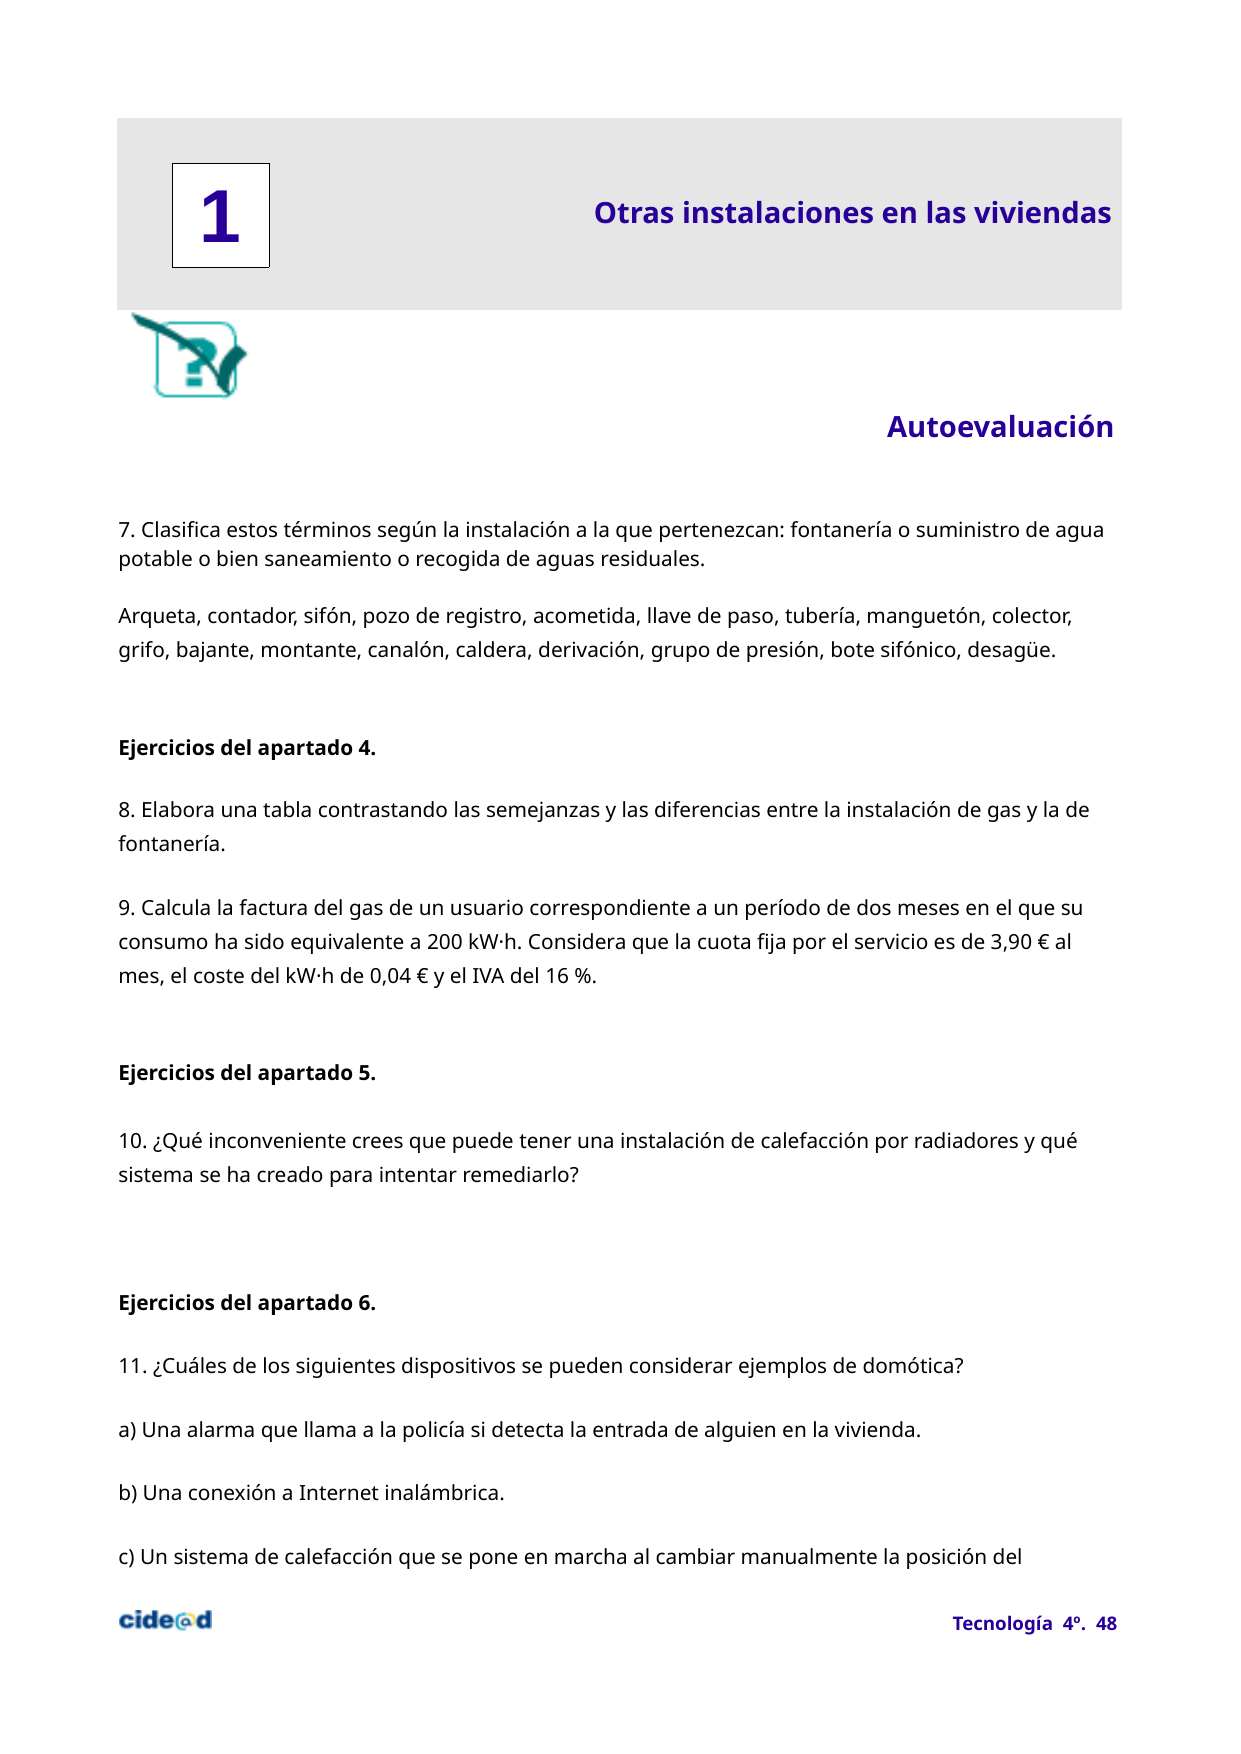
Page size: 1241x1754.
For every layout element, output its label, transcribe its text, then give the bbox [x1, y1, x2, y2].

text Ejercicios del apartado 5. [118, 1058, 1122, 1087]
table_header Otras instalaciones en las viviendas [117, 118, 1122, 310]
text Ejercicios del apartado 6. [118, 1288, 1122, 1316]
text Autoevaluación [118, 310, 1122, 446]
text 8. Elabora una tabla contrastando las semejanzas y las diferencias entre la instalación de gas y la de fontanería. [118, 795, 1122, 858]
text c) Un sistema de calefacción que se pone en marcha al cambiar manualmente la posición del [118, 1542, 1122, 1570]
picture [118, 1610, 212, 1632]
text Ejercicios del apartado 4. [118, 733, 1122, 761]
text b) Una conexión a Internet inalámbrica. [118, 1478, 1122, 1507]
text 7. Clasifica estos términos según la instalación a la que pertenezcan: fontanería o suministro de agua potable o bien saneamiento o recogida de aguas residuales. [118, 516, 1122, 572]
text Arqueta, contador, sifón, pozo de registro, acometida, llave de paso, tubería, manguetón, colector, grifo, bajante, montante, canalón, caldera, derivación, grupo de presión, bote sifónico, desagüe. [118, 601, 1122, 663]
text 9. Calcula la factura del gas de un usuario correspondiente a un período de dos meses en el que su consumo ha sido equivalente a 200 kW·h. Considera que la cuota fija por el servicio es de 3,90 € al mes, el coste del kW·h de 0,04 € y el IVA del 16 %. [118, 893, 1122, 989]
text 10. ¿Qué inconveniente crees que puede tener una instalación de calefacción por radiadores y qué sistema se ha creado para intentar remediarlo? [118, 1127, 1122, 1189]
text a) Una alarma que llama a la policía si detecta la entrada de alguien en la vivienda. [118, 1415, 1122, 1443]
text 11. ¿Cuáles de los siguientes dispositivos se pueden considerar ejemplos de domótica? [118, 1351, 1122, 1380]
picture [130, 311, 252, 407]
